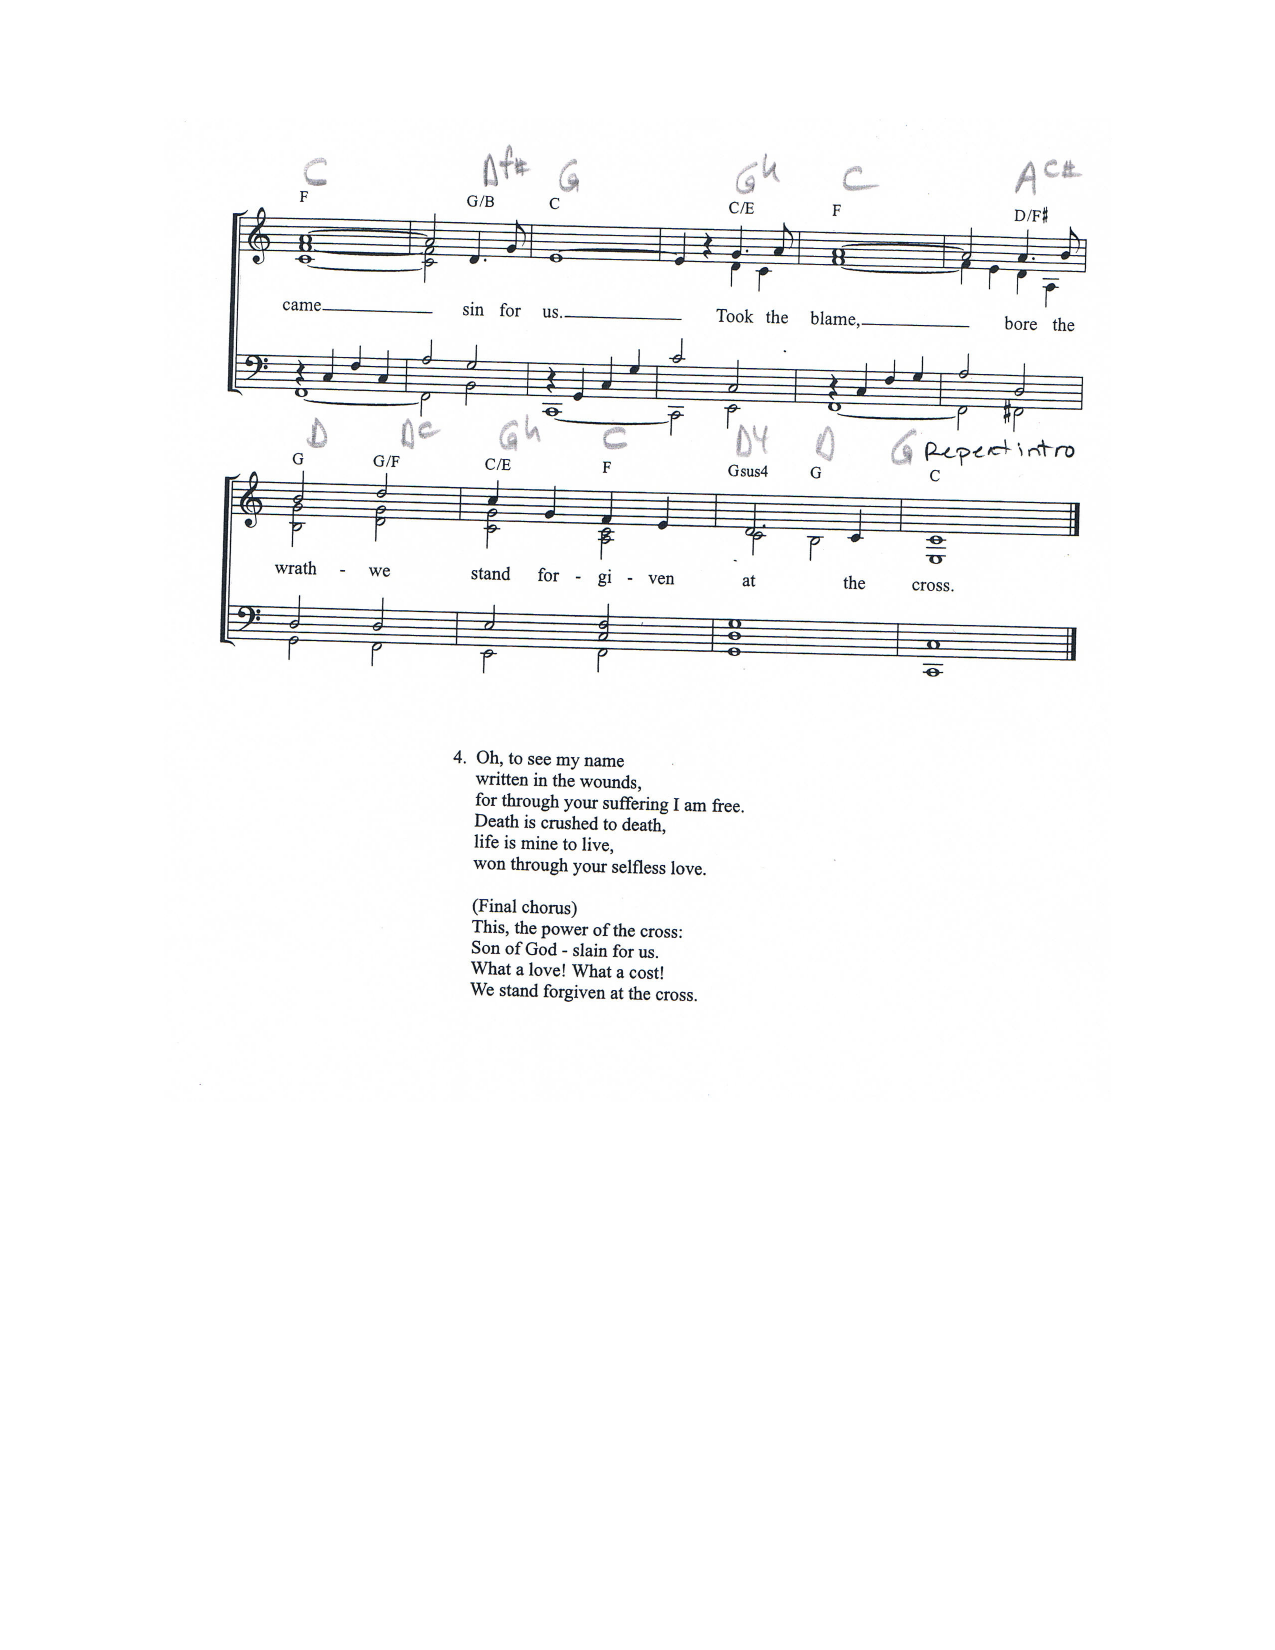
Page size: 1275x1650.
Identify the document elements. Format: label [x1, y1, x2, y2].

picture [163, 118, 1112, 1102]
